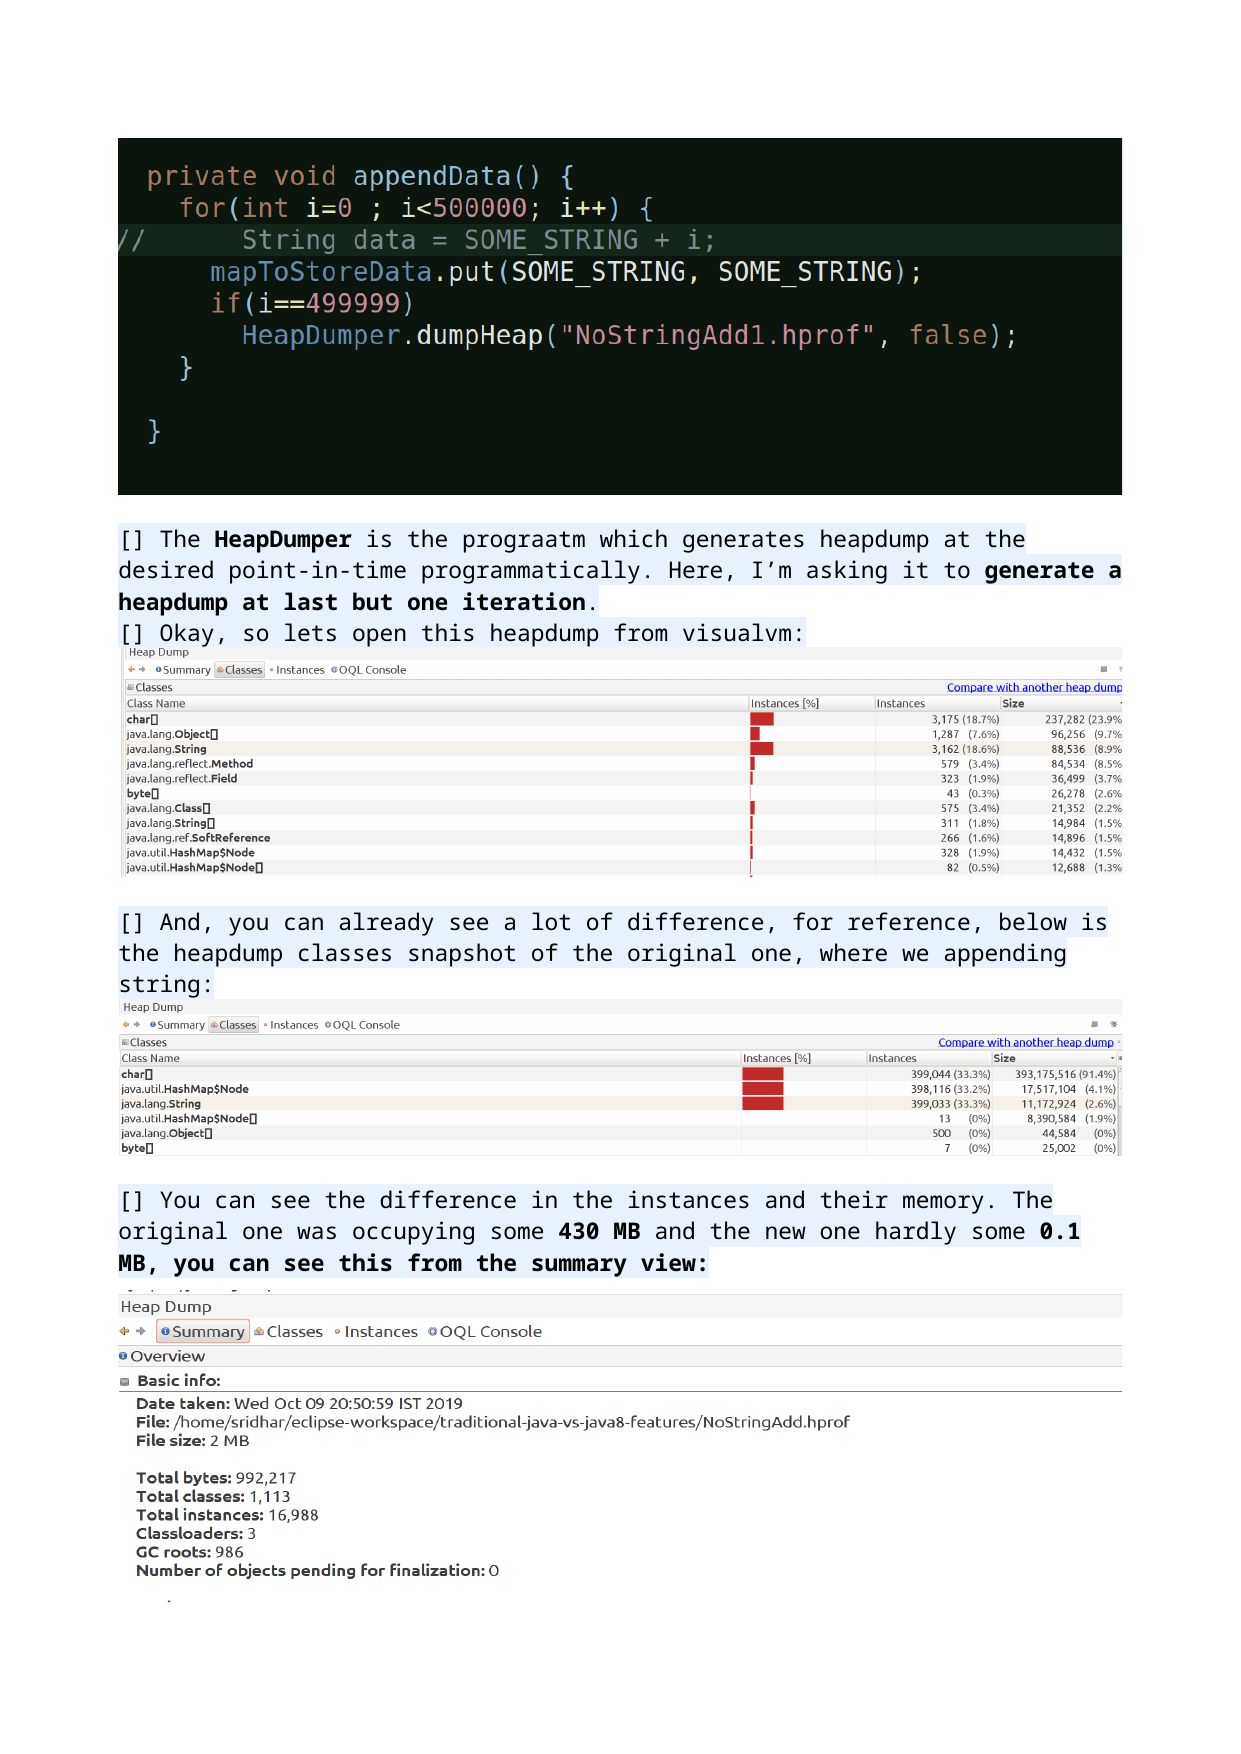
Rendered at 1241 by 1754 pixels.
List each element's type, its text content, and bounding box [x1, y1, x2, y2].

picture [118, 1290, 1123, 1602]
text [] The HeapDumper is the prograatm which generates heapdump at the desired point-in-time programmatically. Here, I’m asking it to generate a heapdump at last but one iteration. [118, 523, 1122, 617]
text [] And, you can already see a lot of difference, for reference, below is the heapdump classes snapshot of the original one, where we appending string: [118, 906, 1122, 999]
text [] You can see the difference in the instances and their memory. The original one was occupying some 430 MB and the new one hardly some 0.1 MB, you can see this from the summary view: [118, 1184, 1122, 1278]
text [] Okay, so lets open this heapdump from visualvm: [118, 617, 1122, 647]
picture [118, 138, 1123, 495]
picture [118, 647, 1123, 877]
picture [118, 999, 1123, 1156]
